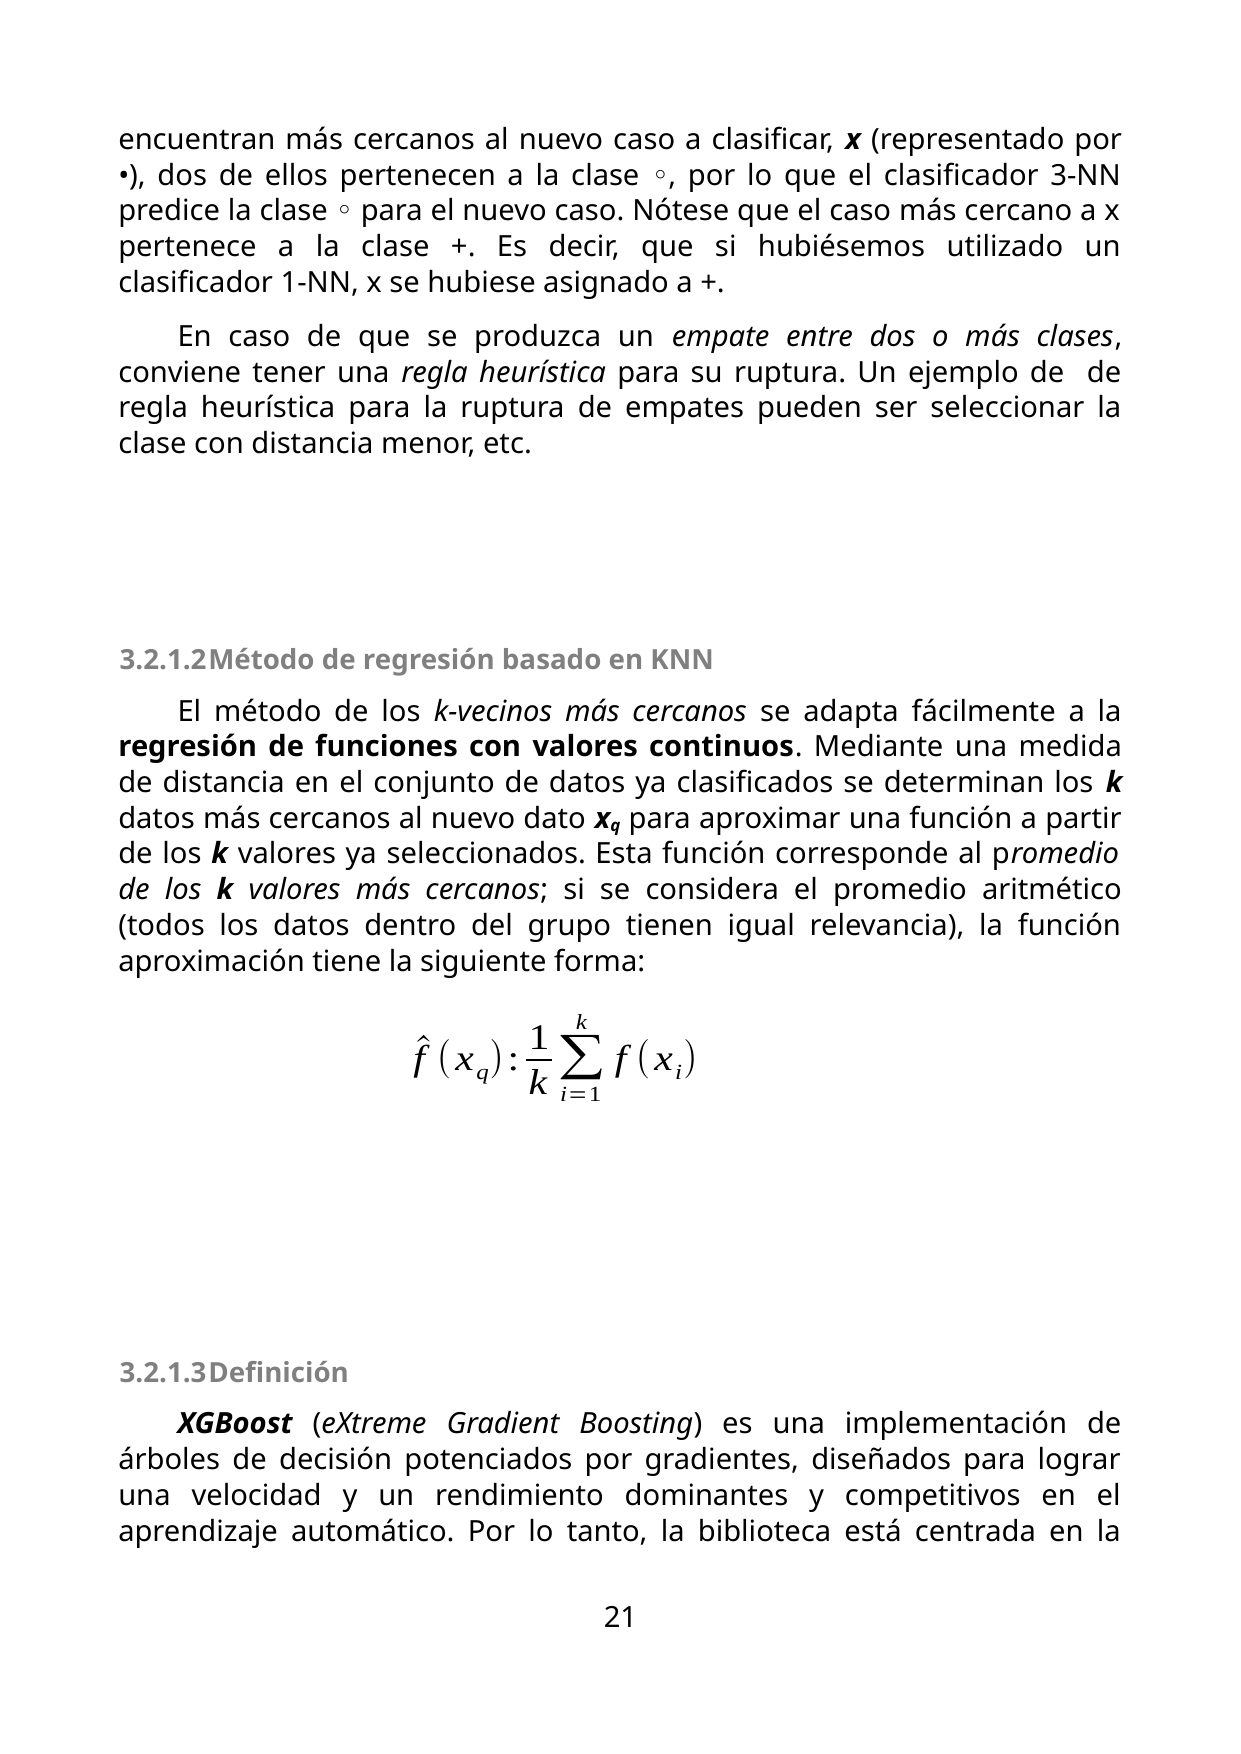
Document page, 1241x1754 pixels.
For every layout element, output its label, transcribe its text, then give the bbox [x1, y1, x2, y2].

text En caso de que se produzca un empate entre dos o más clases, conviene tener una regla heurística para su ruptura. Un ejemplo de de regla heurística para la ruptura de empates pueden ser seleccionar la clase con distancia menor, etc. [118, 315, 1122, 462]
text encuentran más cercanos al nuevo caso a clasificar, x (representado por •), dos de ellos pertenecen a la clase ◦, por lo que el clasificador 3-NN predice la clase ◦ para el nuevo caso. Nótese que el caso más cercano a x pertenece a la clase +. Es decir, que si hubiésemos utilizado un clasificador 1-NN, x se hubiese asignado a +. [118, 118, 1122, 301]
subtitle Definición [119, 1352, 1122, 1390]
text El método de los k-vecinos más cercanos se adapta fácilmente a la regresión de funciones con valores continuos. Mediante una medida de distancia en el conjunto de datos ya clasificados se determinan los k datos más cercanos al nuevo dato xq para aproximar una función a partir de los k valores ya seleccionados. Esta función corresponde al promedio de los k valores más cercanos; si se considera el promedio aritmético (todos los datos dentro del grupo tienen igual relevancia), la función aproximación tiene la siguiente forma: [118, 690, 1122, 980]
subtitle Método de regresión basado en KNN [119, 640, 1122, 677]
text XGBoost (eXtreme Gradient Boosting) es una implementación de árboles de decisión potenciados por gradientes, diseñados para lograr una velocidad y un rendimiento dominantes y competitivos en el aprendizaje automático. Por lo tanto, la biblioteca está centrada en la [118, 1403, 1122, 1549]
